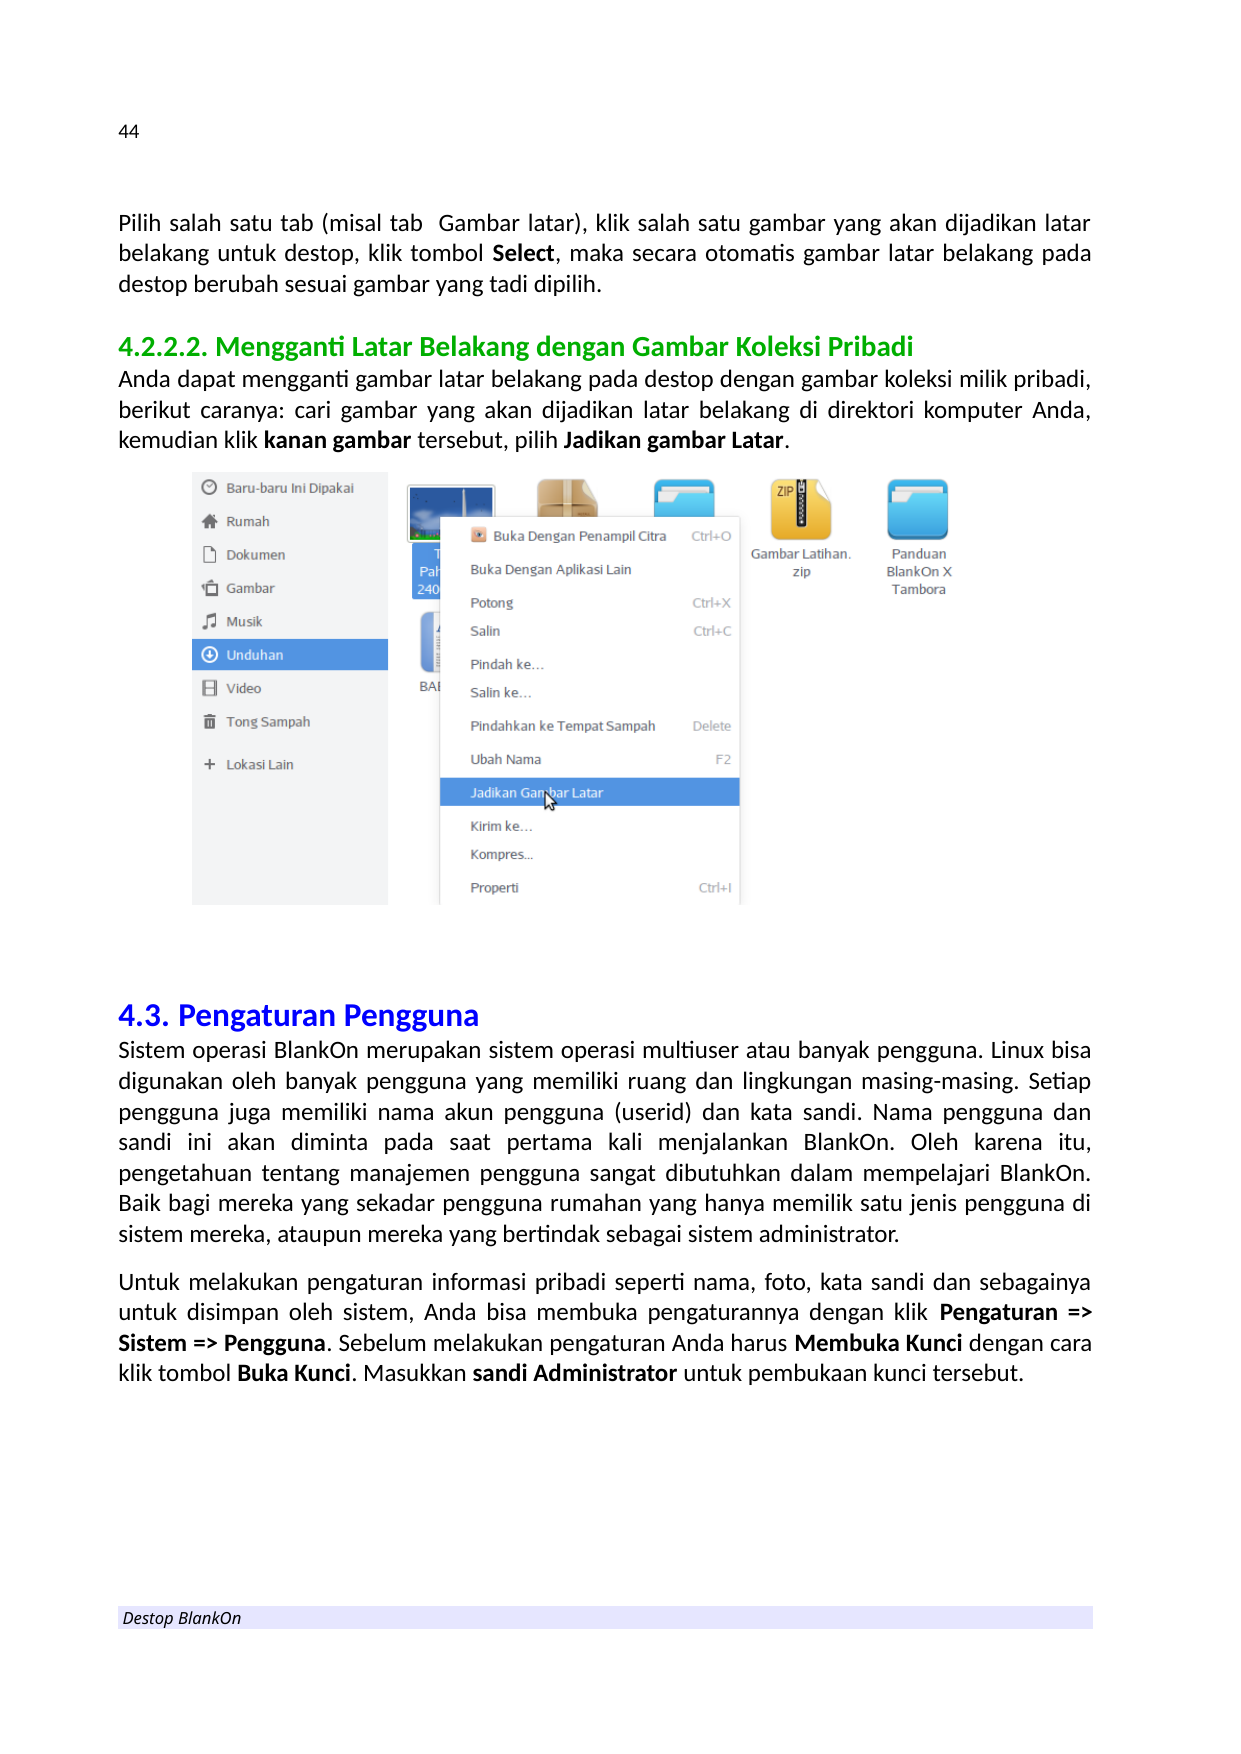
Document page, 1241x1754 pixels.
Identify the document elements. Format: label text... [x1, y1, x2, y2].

text Sistem operasi BlankOn merupakan sistem operasi multiuser atau banyak pengguna. Linux bisa digunakan oleh banyak pengguna yang memiliki ruang dan lingkungan masing-masing. Setiap pengguna juga memiliki nama akun pengguna (userid) dan kata sandi. Nama pengguna dan sandi ini akan diminta pada saat pertama kali menjalankan BlankOn. Oleh karena itu, pengetahuan tentang manajemen pengguna sangat dibutuhkan dalam mempelajari BlankOn. Baik bagi mereka yang sekadar pengguna rumahan yang hanya memilik satu jenis pengguna di sistem mereka, ataupun mereka yang bertindak sebagai sistem administrator. [118, 1034, 1093, 1248]
text Pilih salah satu tab (misal tab Gambar latar), klik salah satu gambar yang akan dijadikan latar belakang untuk destop, klik tombol Select, maka secara otomatis gambar latar belakang pada destop berubah sesuai gambar yang tadi dipilih. [118, 207, 1093, 298]
picture [192, 472, 1019, 905]
text Untuk melakukan pengaturan informasi pribadi seperti nama, foto, kata sandi dan sebagainya untuk disimpan oleh sistem, Anda bisa membuka pengaturannya dengan klik Pengaturan => Sistem => Pengguna. Sebelum melakukan pengaturan Anda harus Membuka Kunci dengan cara klik tombol Buka Kunci. Masukkan sandi Administrator untuk pembukaan kunci tersebut. [118, 1266, 1093, 1388]
subtitle Pengaturan Pengguna [118, 994, 1093, 1034]
text Anda dapat mengganti gambar latar belakang pada destop dengan gambar koleksi milik pribadi, berikut caranya: cari gambar yang akan dijadikan latar belakang di direktori komputer Anda, kemudian klik kanan gambar tersebut, pilih Jadikan gambar Latar. [118, 363, 1093, 455]
subtitle Mengganti Latar Belakang dengan Gambar Koleksi Pribadi [118, 328, 1093, 363]
